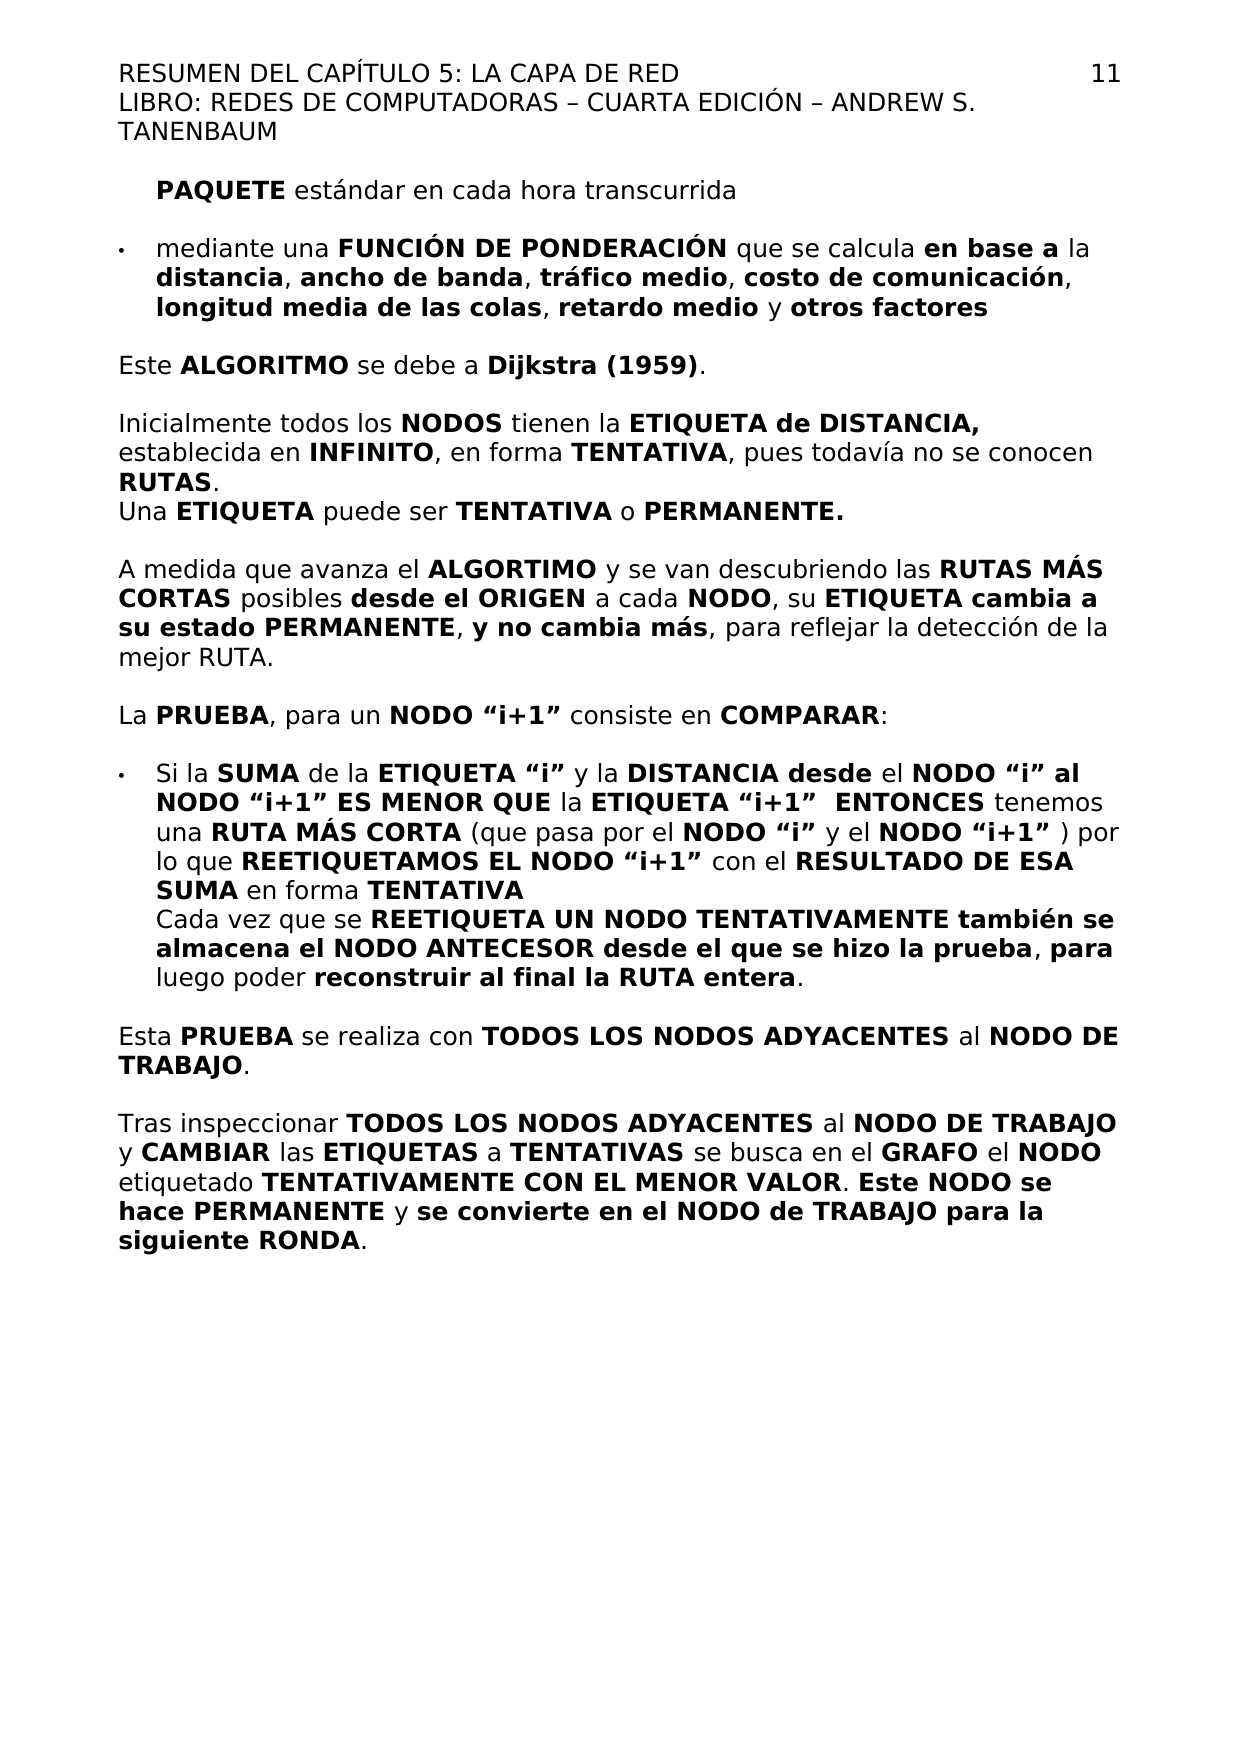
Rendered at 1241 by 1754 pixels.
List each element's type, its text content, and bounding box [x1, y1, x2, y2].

text Esta PRUEBA se realiza con TODOS LOS NODOS ADYACENTES al NODO DE TRABAJO. [118, 1022, 1122, 1080]
text Una ETIQUETA puede ser TENTATIVA o PERMANENTE. [118, 497, 1122, 526]
list Cada vez que se REETIQUETA UN NODO TENTATIVAMENTE también se almacena el NODO ANTECESOR desde el que se hizo la prueba, para luego poder reconstruir al final la RUTA entera. [118, 905, 1122, 993]
text Este ALGORITMO se debe a Dijkstra (1959). [118, 351, 1122, 380]
list Si la SUMA de la ETIQUETA “i” y la DISTANCIA desde el NODO “i” al NODO “i+1” ES MENOR QUE la ETIQUETA “i+1” ENTONCES tenemos una RUTA MÁS CORTA (que pasa por el NODO “i” y el NODO “i+1” ) por lo que REETIQUETAMOS EL NODO “i+1” con el RESULTADO DE ESA SUMA en forma TENTATIVA [118, 759, 1122, 905]
list PAQUETE estándar en cada hora transcurrida [118, 176, 1122, 205]
list mediante una FUNCIÓN DE PONDERACIÓN que se calcula en base a la distancia, ancho de banda, tráfico medio, costo de comunicación, longitud media de las colas, retardo medio y otros factores [118, 234, 1122, 322]
text Tras inspeccionar TODOS LOS NODOS ADYACENTES al NODO DE TRABAJO y CAMBIAR las ETIQUETAS a TENTATIVAS se busca en el GRAFO el NODO etiquetado TENTATIVAMENTE CON EL MENOR VALOR. Este NODO se hace PERMANENTE y se convierte en el NODO de TRABAJO para la siguiente RONDA. [118, 1109, 1122, 1255]
text A medida que avanza el ALGORTIMO y se van descubriendo las RUTAS MÁS CORTAS posibles desde el ORIGEN a cada NODO, su ETIQUETA cambia a su estado PERMANENTE, y no cambia más, para reflejar la detección de la mejor RUTA. [118, 555, 1122, 672]
text La PRUEBA, para un NODO “i+1” consiste en COMPARAR: [118, 701, 1122, 730]
text Inicialmente todos los NODOS tienen la ETIQUETA de DISTANCIA, establecida en INFINITO, en forma TENTATIVA, pues todavía no se conocen RUTAS. [118, 409, 1122, 497]
